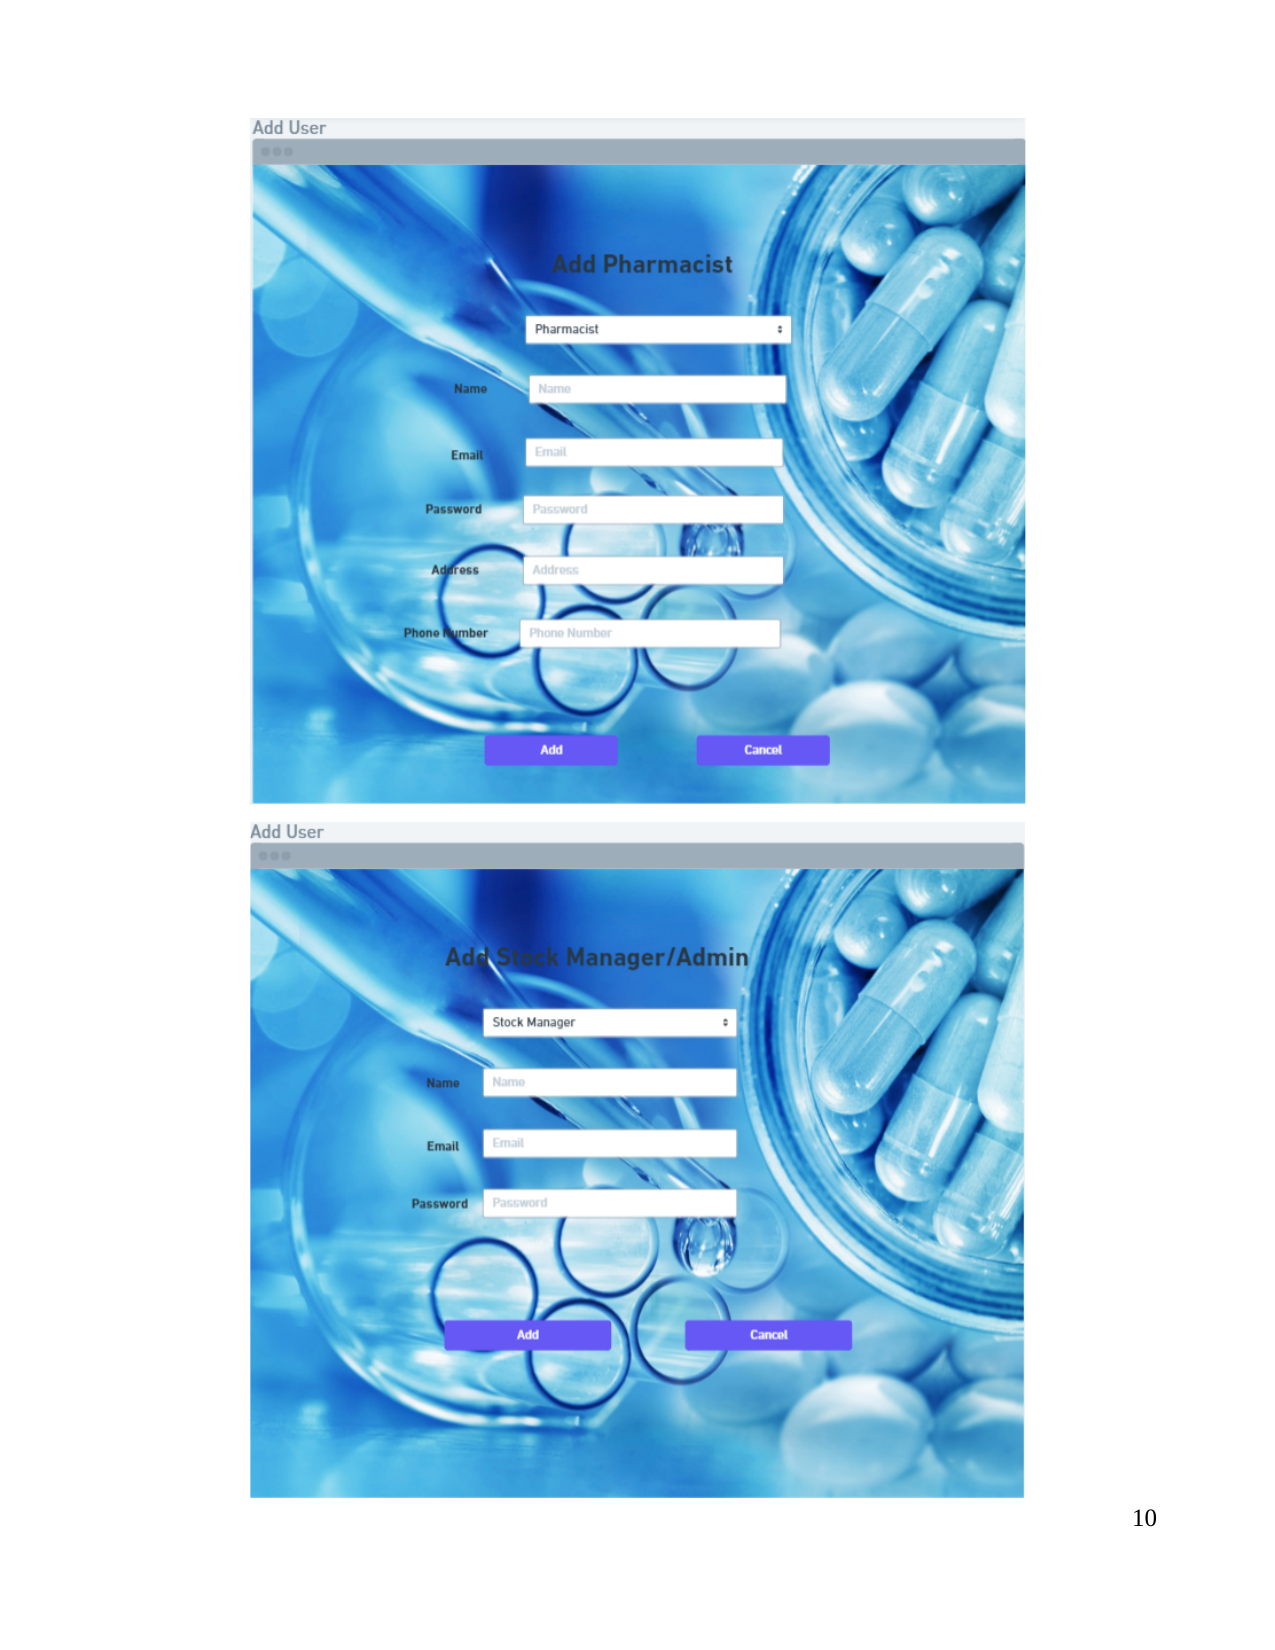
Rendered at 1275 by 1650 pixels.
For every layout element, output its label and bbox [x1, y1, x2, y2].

picture [249, 118, 1026, 805]
picture [250, 822, 1025, 1498]
